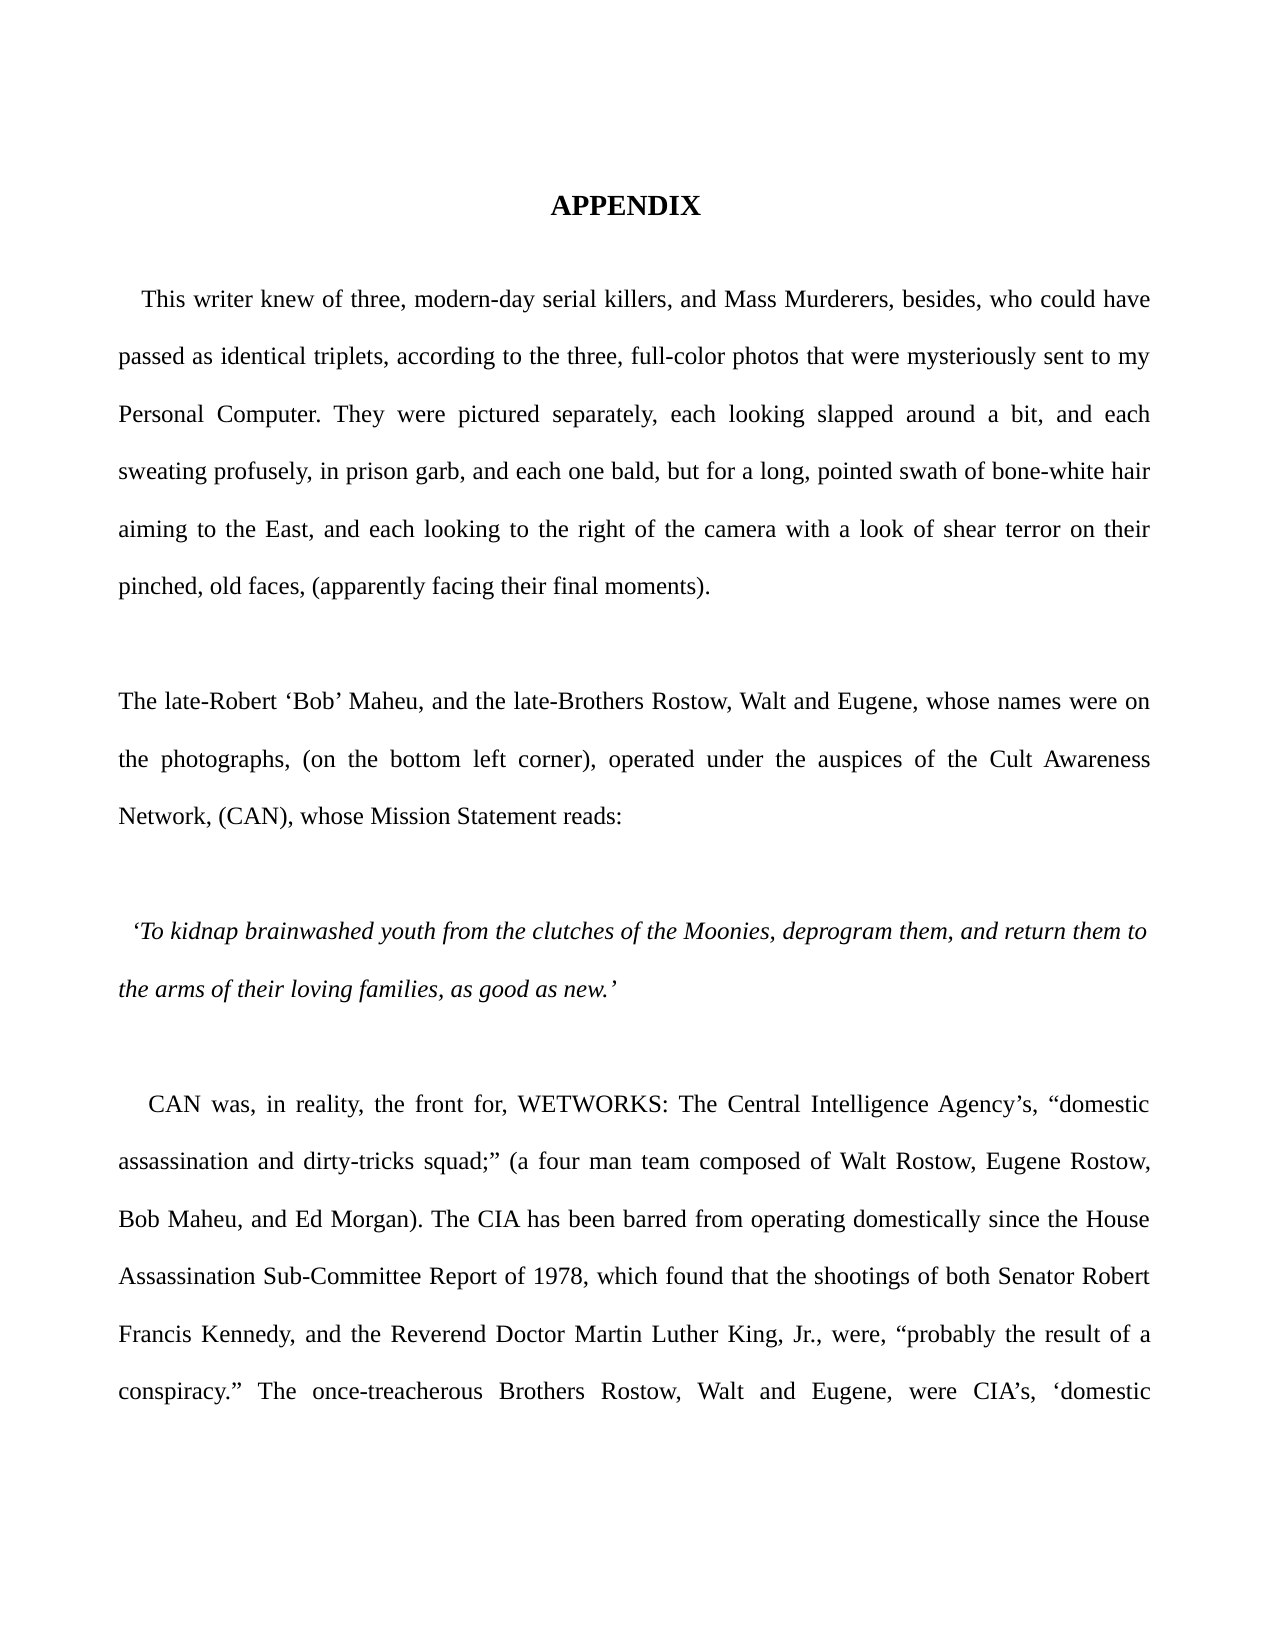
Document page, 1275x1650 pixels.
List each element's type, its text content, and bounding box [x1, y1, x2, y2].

text ‘To kidnap brainwashed youth from the clutches of the Moonies, deprogram them, and return them to the arms of their loving families, as good as new.’ [118, 916, 1152, 1002]
text APPENDIX [118, 188, 1133, 221]
text CAN was, in reality, the front for, WETWORKS: The Central Intelligence Agency’s, “domestic assassination and dirty-tricks squad;” (a four man team composed of Walt Rostow, Eugene Rostow, Bob Maheu, and Ed Morgan). The CIA has been barred from operating domestically since the House Assassination Sub-Committee Report of 1978, which found that the shootings of both Senator Robert Francis Kennedy, and the Reverend Doctor Martin Luther King, Jr., were, “probably the result of a conspiracy.” The once-treacherous Brothers Rostow, Walt and Eugene, were CIA’s, ‘domestic [118, 1089, 1152, 1405]
text The late-Robert ‘Bob’ Maheu, and the late-Brothers Rostow, Walt and Eugene, whose names were on the photographs, (on the bottom left corner), operated under the auspices of the Cult Awareness Network, (CAN), whose Mission Statement reads: [118, 686, 1152, 830]
text This writer knew of three, modern-day serial killers, and Mass Murderers, besides, who could have passed as identical triplets, according to the three, full-color photos that were mysteriously sent to my Personal Computer. They were pictured separately, each looking slapped around a bit, and each sweating profusely, in prison garb, and each one bald, but for a long, pointed swath of bone-white hair aiming to the East, and each looking to the right of the camera with a look of shear terror on their pinched, old faces, (apparently facing their final moments). [118, 284, 1152, 600]
